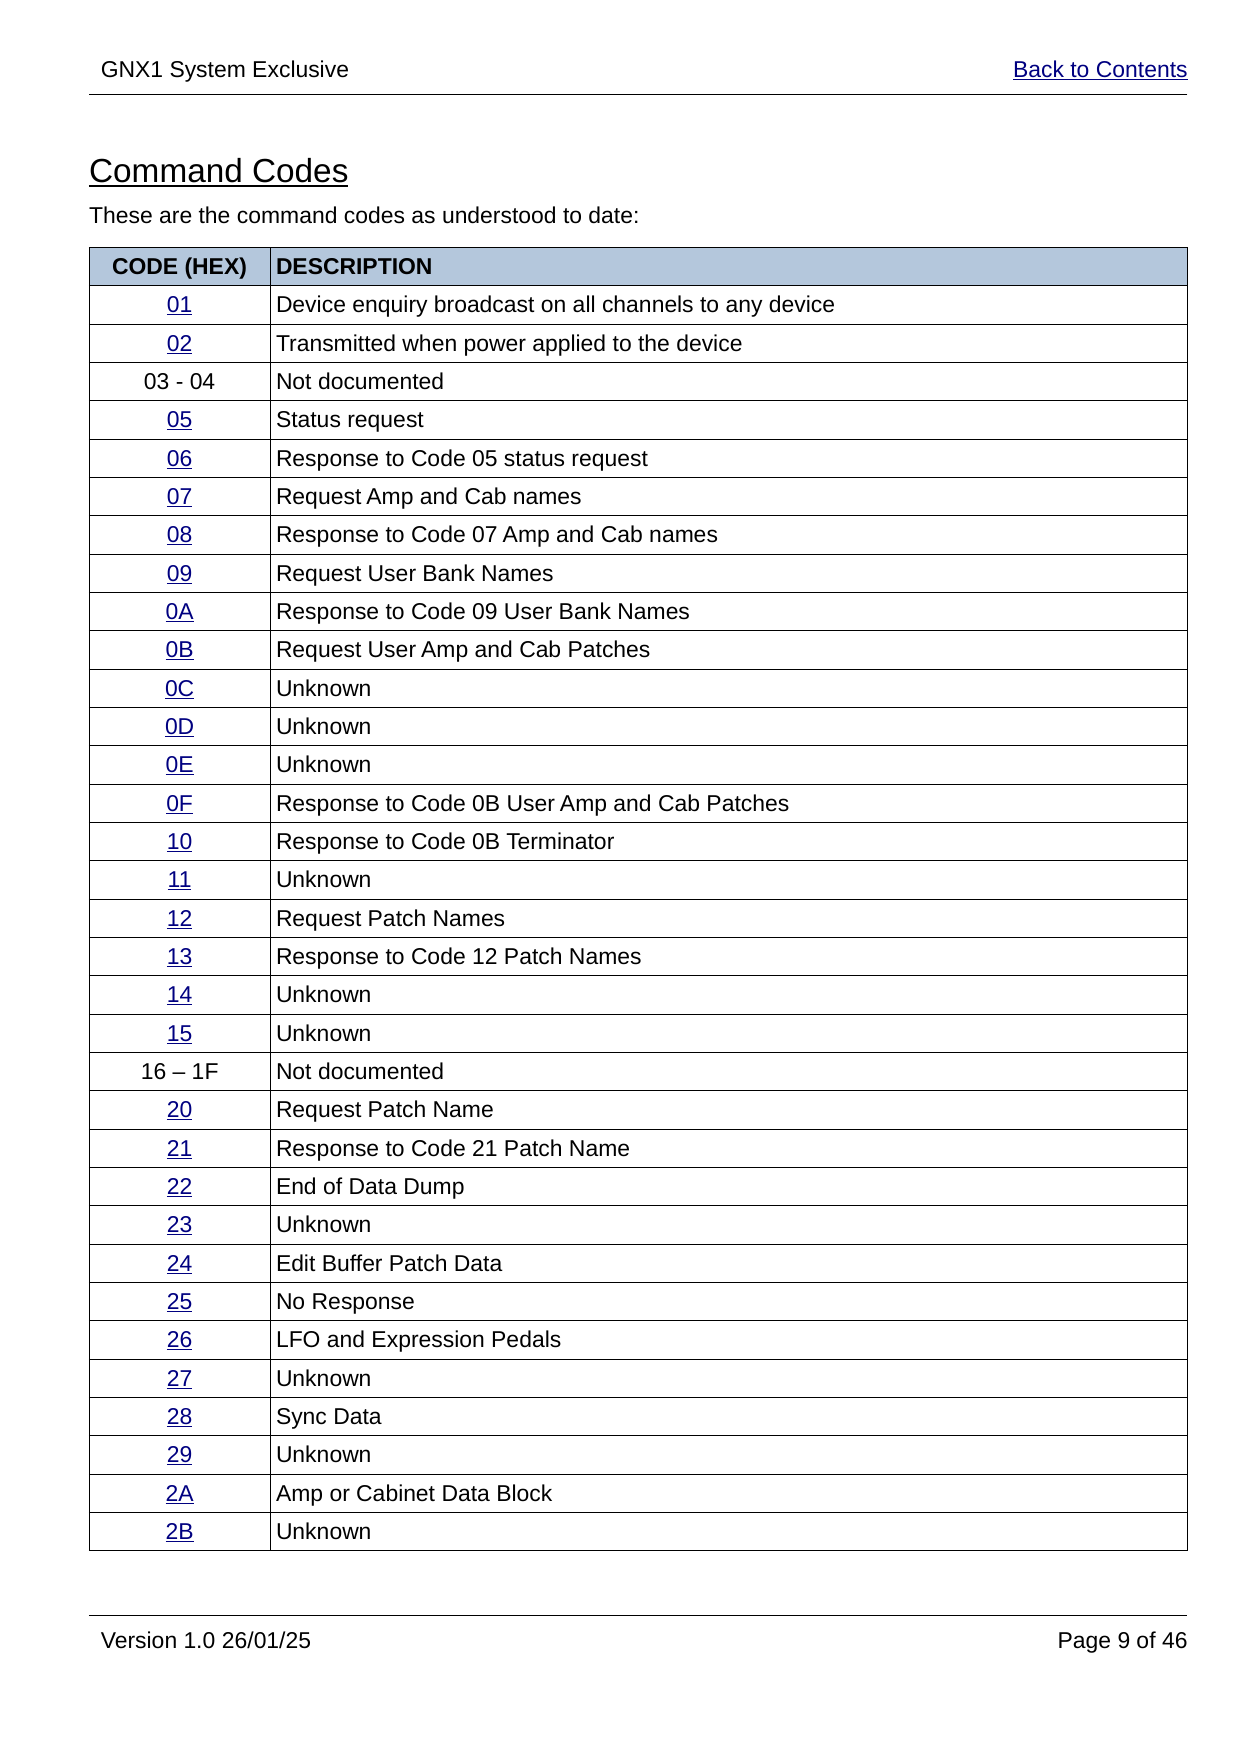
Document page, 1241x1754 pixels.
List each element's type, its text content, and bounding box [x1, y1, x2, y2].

table_cell 01 [90, 286, 270, 324]
table_cell Amp or Cabinet Data Block [271, 1475, 1187, 1512]
table_cell Response to Code 0B User Amp and Cab Patches [271, 785, 1187, 822]
table_cell LFO and Expression Pedals [271, 1321, 1187, 1359]
table_cell 2A [90, 1475, 270, 1512]
table_cell Response to Code 21 Patch Name [271, 1130, 1187, 1167]
text These are the command codes as understood to date: [89, 202, 1187, 229]
table_cell 26 [90, 1321, 270, 1359]
table_cell 05 [90, 401, 270, 439]
table_cell 13 [90, 938, 270, 975]
table_cell 16 – 1F [90, 1053, 270, 1090]
table_header Description [271, 248, 1187, 285]
table_cell 06 [90, 440, 270, 477]
subtitle Command Codes [89, 151, 1187, 190]
table_cell 12 [90, 900, 270, 937]
table_cell Response to Code 05 status request [271, 440, 1187, 477]
table_cell 03 - 04 [90, 363, 270, 400]
table_cell 20 [90, 1091, 270, 1129]
table_cell 0C [90, 670, 270, 707]
table_cell Response to Code 07 Amp and Cab names [271, 516, 1187, 554]
table_cell 10 [90, 823, 270, 860]
table_cell Unknown [271, 1513, 1187, 1550]
table_cell 0F [90, 785, 270, 822]
table_cell 0B [90, 631, 270, 669]
table_cell Request User Bank Names [271, 555, 1187, 592]
table_cell End of Data Dump [271, 1168, 1187, 1205]
table_cell Unknown [271, 670, 1187, 707]
table_cell 0E [90, 746, 270, 784]
table_cell 27 [90, 1360, 270, 1397]
table_cell 14 [90, 976, 270, 1014]
table_cell Unknown [271, 1360, 1187, 1397]
table_cell 07 [90, 478, 270, 515]
table_cell 11 [90, 861, 270, 899]
table_cell Sync Data [271, 1398, 1187, 1435]
table_cell 29 [90, 1436, 270, 1474]
table_cell Unknown [271, 1015, 1187, 1052]
table_cell Status request [271, 401, 1187, 439]
table_cell 09 [90, 555, 270, 592]
table_cell Request User Amp and Cab Patches [271, 631, 1187, 669]
table_cell Request Amp and Cab names [271, 478, 1187, 515]
table_cell No Response [271, 1283, 1187, 1320]
table_cell 22 [90, 1168, 270, 1205]
table_cell 2B [90, 1513, 270, 1550]
table_cell Request Patch Name [271, 1091, 1187, 1129]
table_cell Unknown [271, 1436, 1187, 1474]
table_cell Not documented [271, 1053, 1187, 1090]
table_cell 28 [90, 1398, 270, 1435]
table_cell 21 [90, 1130, 270, 1167]
table_cell Unknown [271, 976, 1187, 1014]
table_cell 24 [90, 1245, 270, 1282]
table_cell Response to Code 0B Terminator [271, 823, 1187, 860]
table_cell Unknown [271, 708, 1187, 745]
table_cell 0D [90, 708, 270, 745]
table_cell Response to Code 12 Patch Names [271, 938, 1187, 975]
table_cell 0A [90, 593, 270, 630]
table_cell Unknown [271, 1206, 1187, 1244]
table_header Code (Hex) [90, 248, 270, 285]
table_cell Not documented [271, 363, 1187, 400]
table_cell Edit Buffer Patch Data [271, 1245, 1187, 1282]
table_cell 15 [90, 1015, 270, 1052]
table_cell 08 [90, 516, 270, 554]
table_cell 02 [90, 325, 270, 362]
table_cell Request Patch Names [271, 900, 1187, 937]
table_cell 25 [90, 1283, 270, 1320]
table_cell Unknown [271, 746, 1187, 784]
table_cell Transmitted when power applied to the device [271, 325, 1187, 362]
table_cell Device enquiry broadcast on all channels to any device [271, 286, 1187, 324]
table_cell 23 [90, 1206, 270, 1244]
table_cell Unknown [271, 861, 1187, 899]
table_cell Response to Code 09 User Bank Names [271, 593, 1187, 630]
